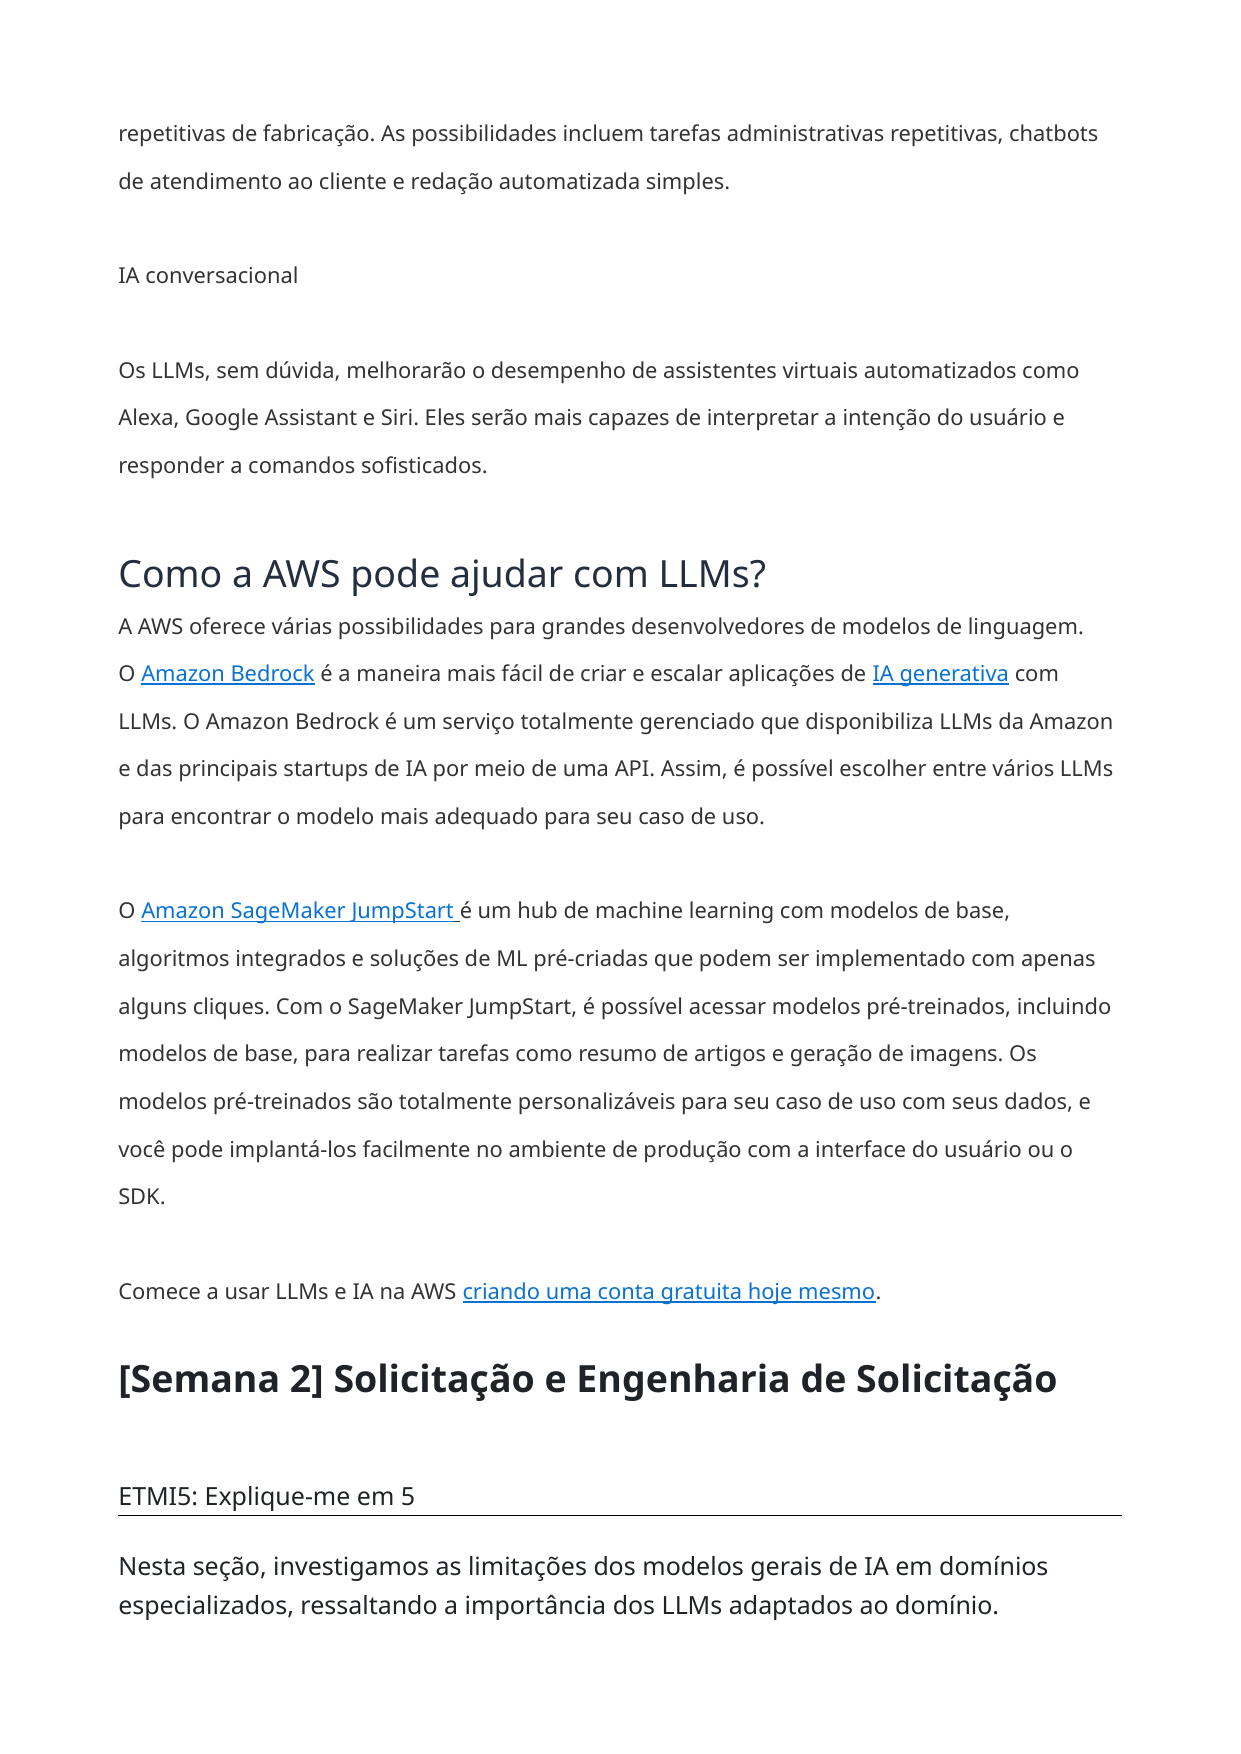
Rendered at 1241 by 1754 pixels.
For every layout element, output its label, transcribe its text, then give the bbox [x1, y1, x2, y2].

text Comece a usar LLMs e IA na AWS criando uma conta gratuita hoje mesmo. [118, 1276, 1122, 1305]
subtitle Como a AWS pode ajudar com LLMs? [118, 547, 1122, 598]
subtitle ETMI5: Explique-me em 5 [118, 1478, 1122, 1515]
text O Amazon SageMaker JumpStart é um hub de machine learning com modelos de base, algoritmos integrados e soluções de ML pré-criadas que podem ser implementado com apenas alguns cliques. Com o SageMaker JumpStart, é possível acessar modelos pré-treinados, incluindo modelos de base, para realizar tarefas como resumo de artigos e geração de imagens. Os modelos pré-treinados são totalmente personalizáveis para seu caso de uso com seus dados, e você pode implantá-los facilmente no ambiente de produção com a interface do usuário ou o SDK. [118, 896, 1122, 1211]
text Nesta seção, investigamos as limitações dos modelos gerais de IA em domínios especializados, ressaltando a importância dos LLMs adaptados ao domínio. [118, 1549, 1122, 1622]
subtitle IA conversacional [118, 260, 1122, 290]
text repetitivas de fabricação. As possibilidades incluem tarefas administrativas repetitivas, chatbots de atendimento ao cliente e redação automatizada simples. [118, 118, 1122, 196]
text Os LLMs, sem dúvida, melhorarão o desempenho de assistentes virtuais automatizados como Alexa, Google Assistant e Siri. Eles serão mais capazes de interpretar a intenção do usuário e responder a comandos sofisticados. [118, 355, 1122, 480]
subtitle [Semana 2] Solicitação e Engenharia de Solicitação [118, 1352, 1122, 1403]
text A AWS oferece várias possibilidades para grandes desenvolvedores de modelos de linguagem. O Amazon Bedrock é a maneira mais fácil de criar e escalar aplicações de IA generativa com LLMs. O Amazon Bedrock é um serviço totalmente gerenciado que disponibiliza LLMs da Amazon e das principais startups de IA por meio de uma API. Assim, é possível escolher entre vários LLMs para encontrar o modelo mais adequado para seu caso de uso. [118, 611, 1122, 831]
